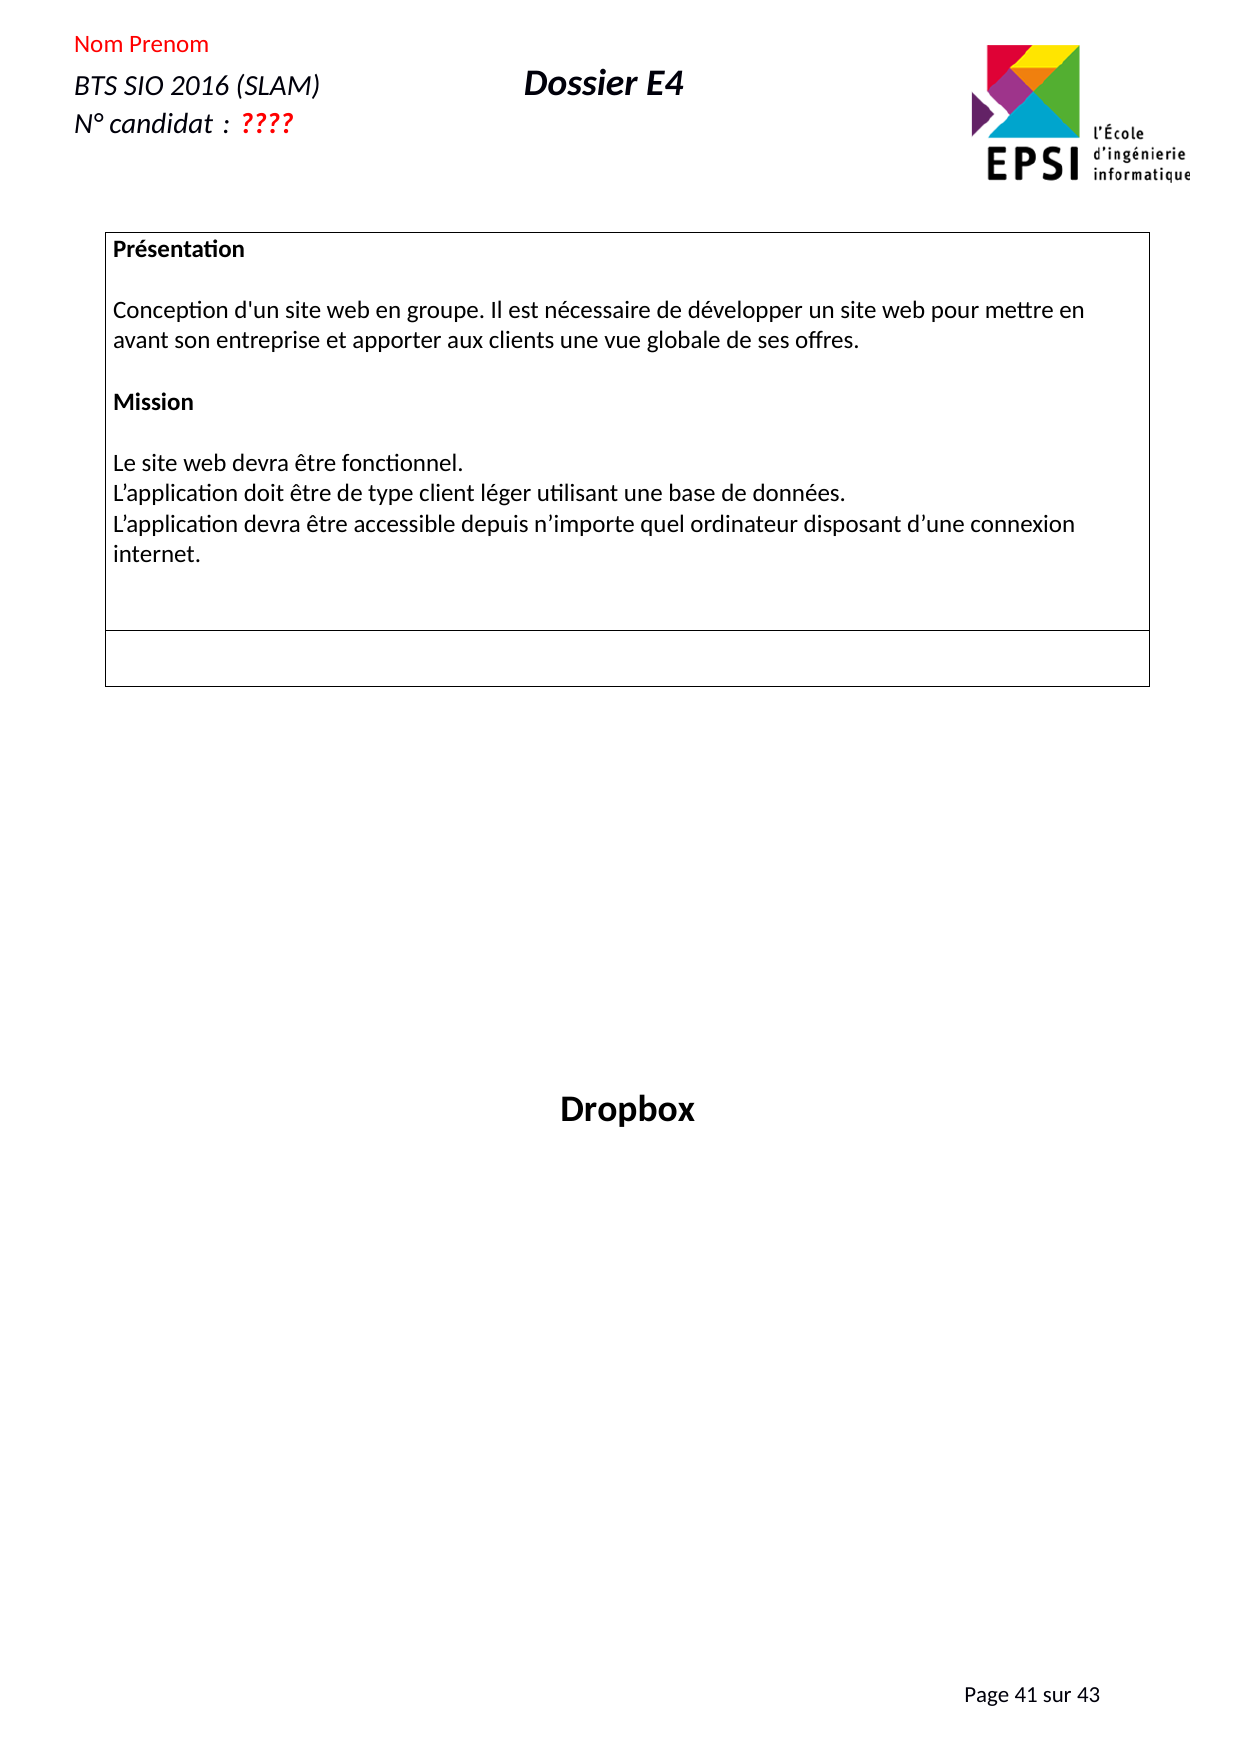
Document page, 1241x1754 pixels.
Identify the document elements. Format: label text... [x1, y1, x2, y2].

table_cell Présentation Conception d'un site web en groupe. Il est nécessaire de développer un site web pour mettre en avant son entreprise et apporter aux clients une vue globale de ses offres. Mission Le site web devra être fonctionnel. L’application doit être de type client léger utilisant une base de données. L’application devra être accessible depuis n’importe quel ordinateur disposant d’une connexion internet. [106, 233, 1149, 630]
table_cell [106, 631, 1149, 686]
subtitle Dropbox [133, 1084, 1122, 1130]
